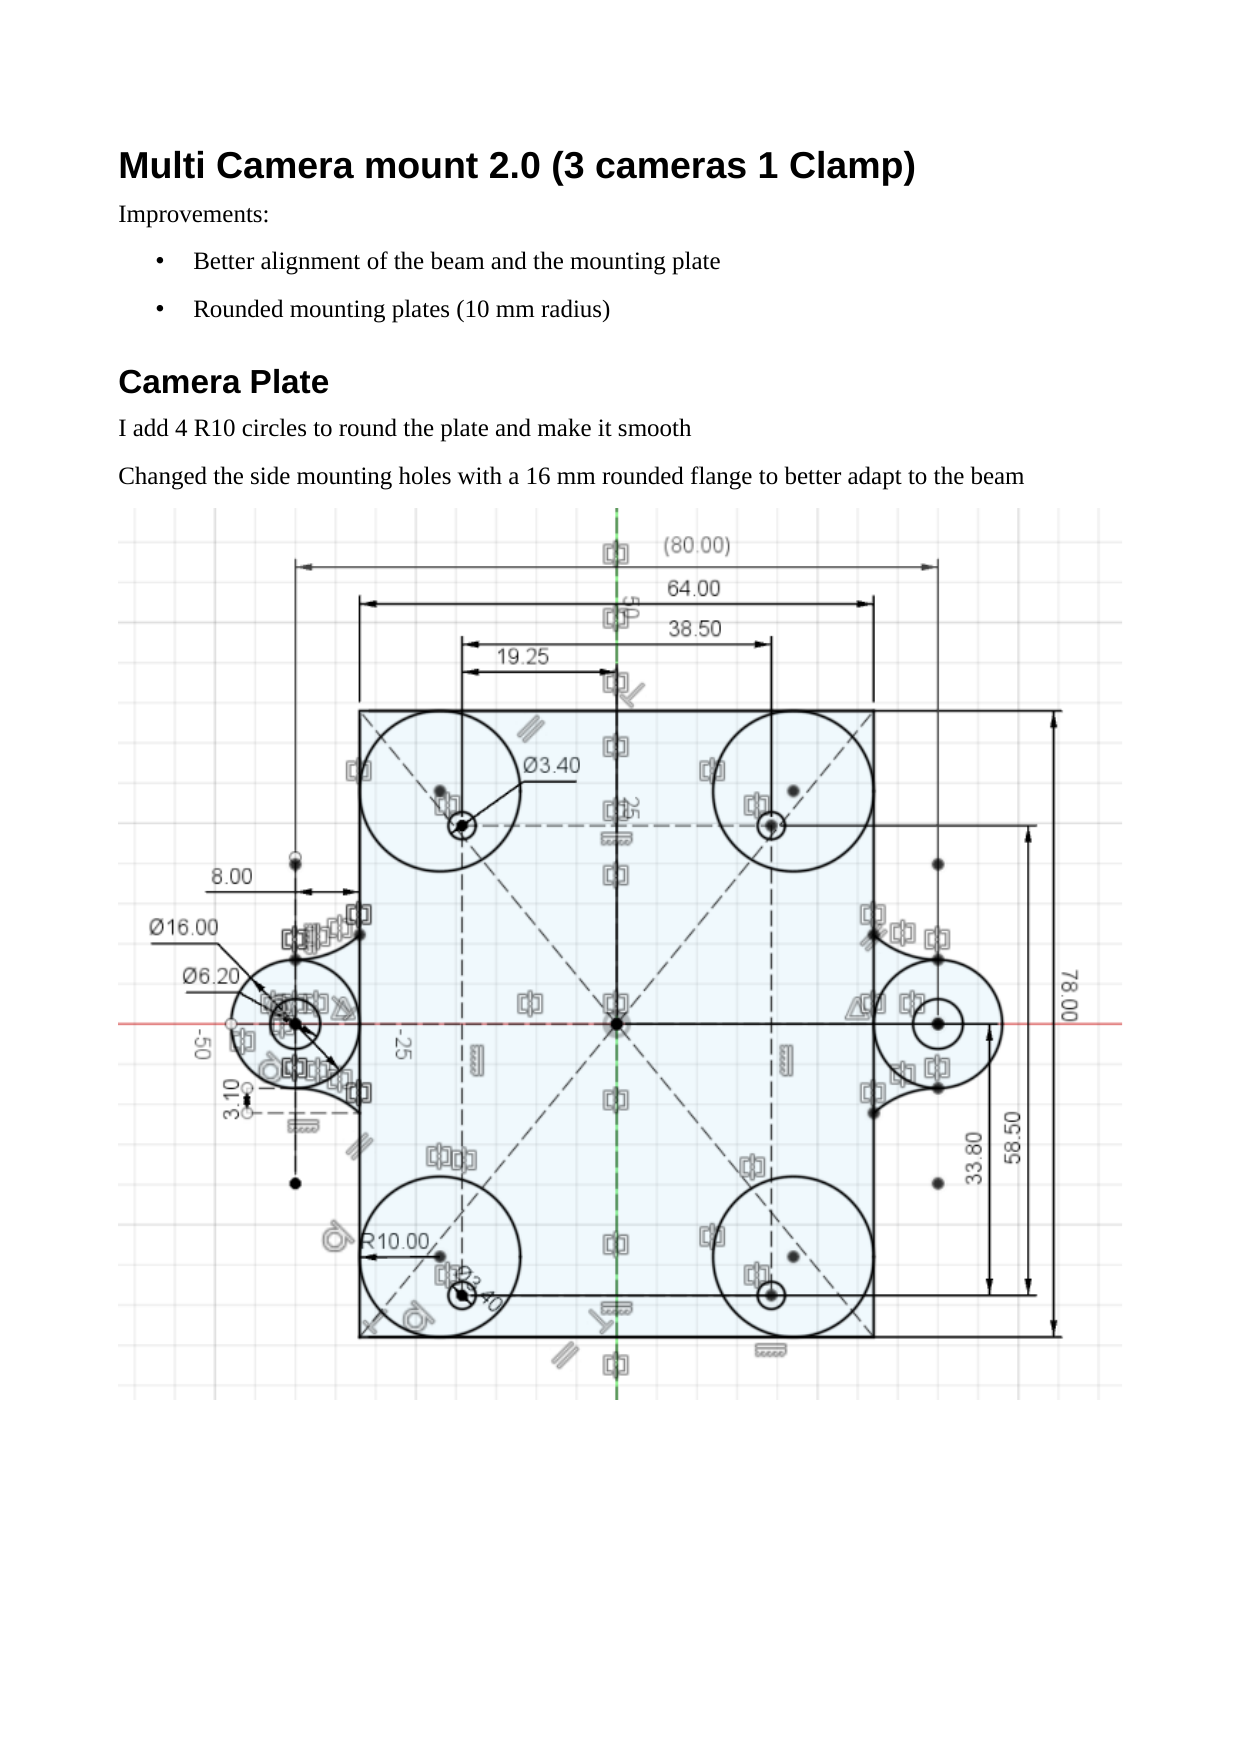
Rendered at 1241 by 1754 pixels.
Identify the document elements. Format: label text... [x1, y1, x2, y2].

text Improvements: [118, 199, 1122, 227]
subtitle Multi Camera mount 2.0 (3 cameras 1 Clamp) [118, 143, 1122, 186]
subtitle Camera Plate [118, 362, 1122, 401]
list Better alignment of the beam and the mounting plate [156, 246, 1122, 275]
text Changed the side mounting holes with a 16 mm rounded flange to better adapt to the beam [118, 461, 1122, 490]
list Rounded mounting plates (10 mm radius) [156, 294, 1122, 323]
text I add 4 R10 circles to round the plate and make it smooth [118, 413, 1122, 442]
picture [118, 508, 1123, 1400]
